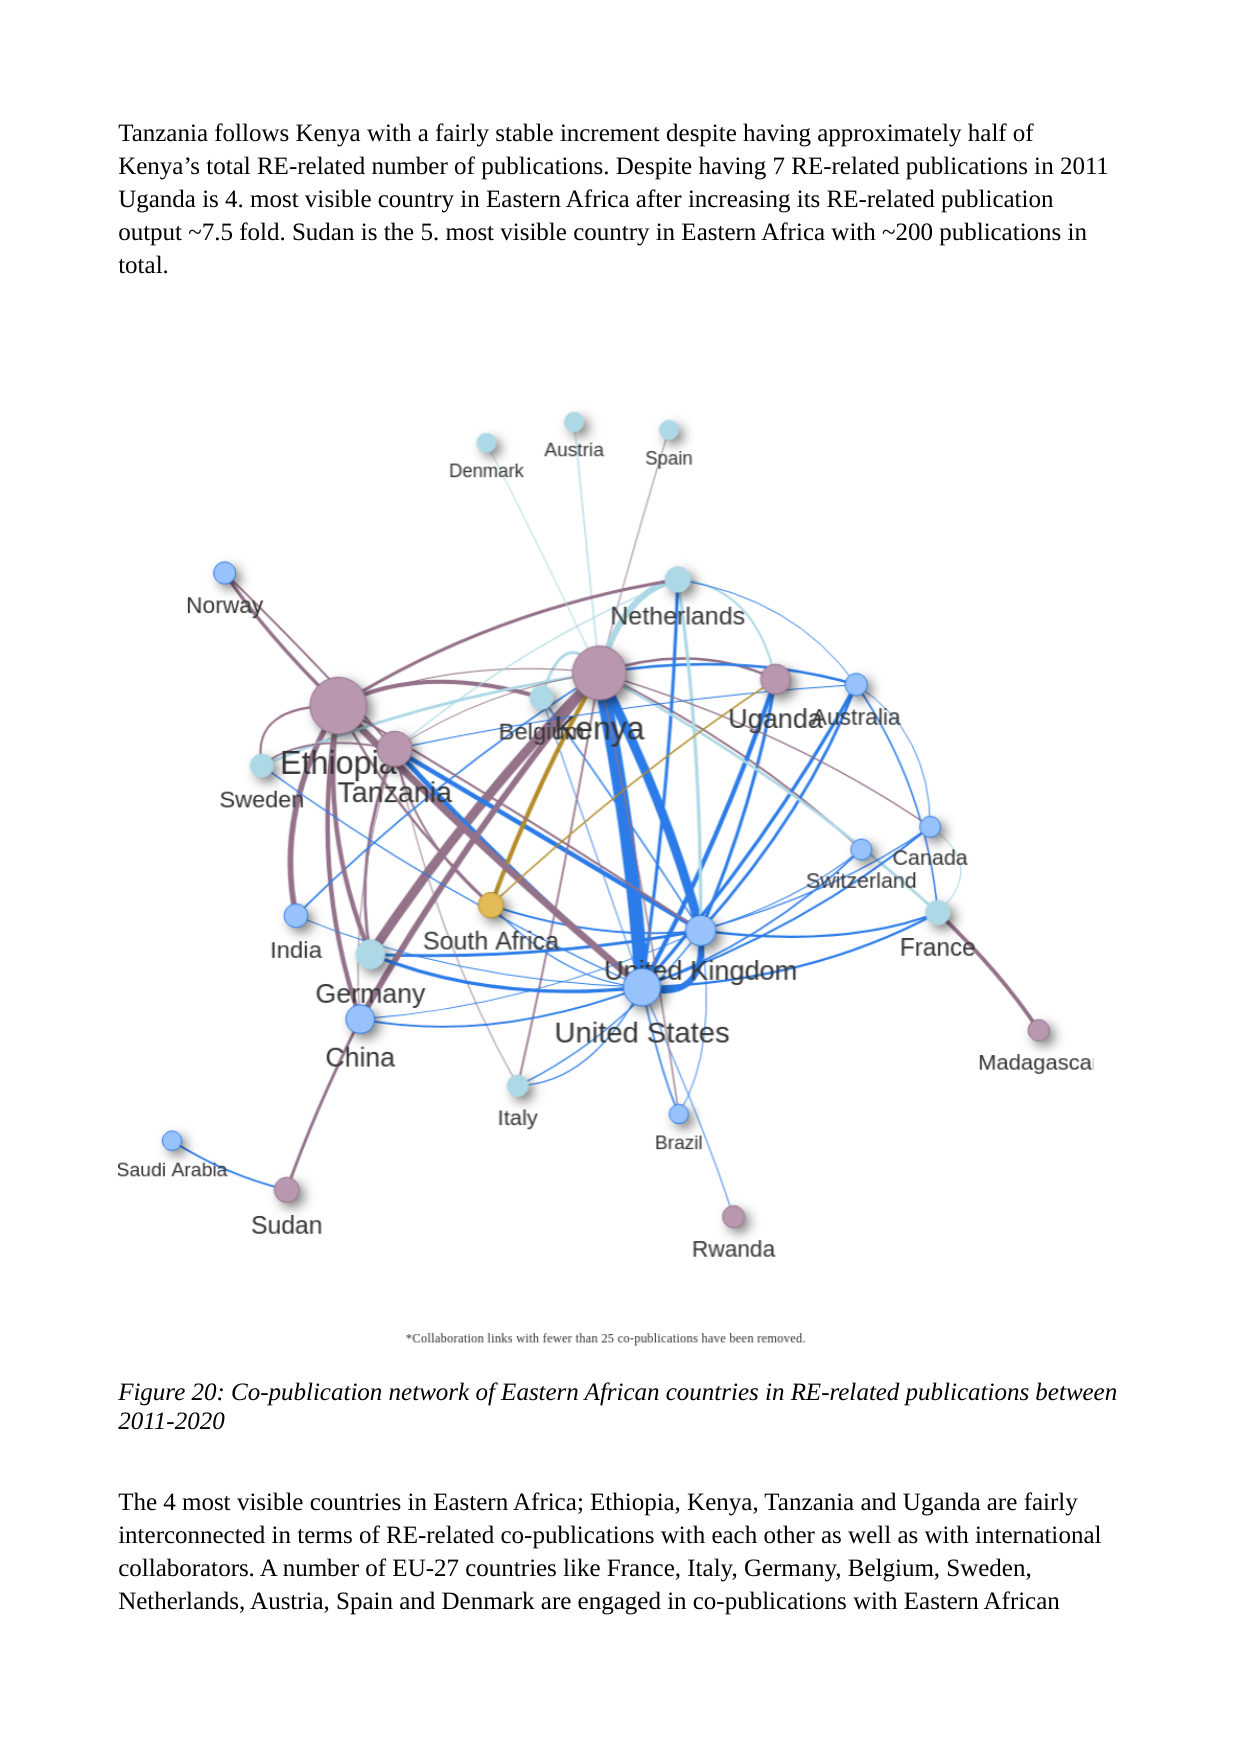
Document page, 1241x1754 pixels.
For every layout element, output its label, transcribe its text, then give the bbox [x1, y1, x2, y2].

text Tanzania follows Kenya with a fairly stable increment despite having approximately half of Kenya’s total RE-related number of publications. Despite having 7 RE-related publications in 2011 Uganda is 4. most visible country in Eastern Africa after increasing its RE-related publication output ~7.5 fold. Sudan is the 5. most visible country in Eastern Africa with ~200 publications in total. [118, 118, 1122, 279]
picture [118, 357, 1123, 1378]
text Figure 20: Co-publication network of Eastern African countries in RE-related publications between 2011-2020 [118, 1378, 1122, 1435]
text The 4 most visible countries in Eastern Africa; Ethiopia, Kenya, Tanzania and Uganda are fairly interconnected in terms of RE-related co-publications with each other as well as with international collaborators. A number of EU-27 countries like France, Italy, Germany, Belgium, Sweden, Netherlands, Austria, Spain and Denmark are engaged in co-publications with Eastern African [118, 1487, 1122, 1615]
